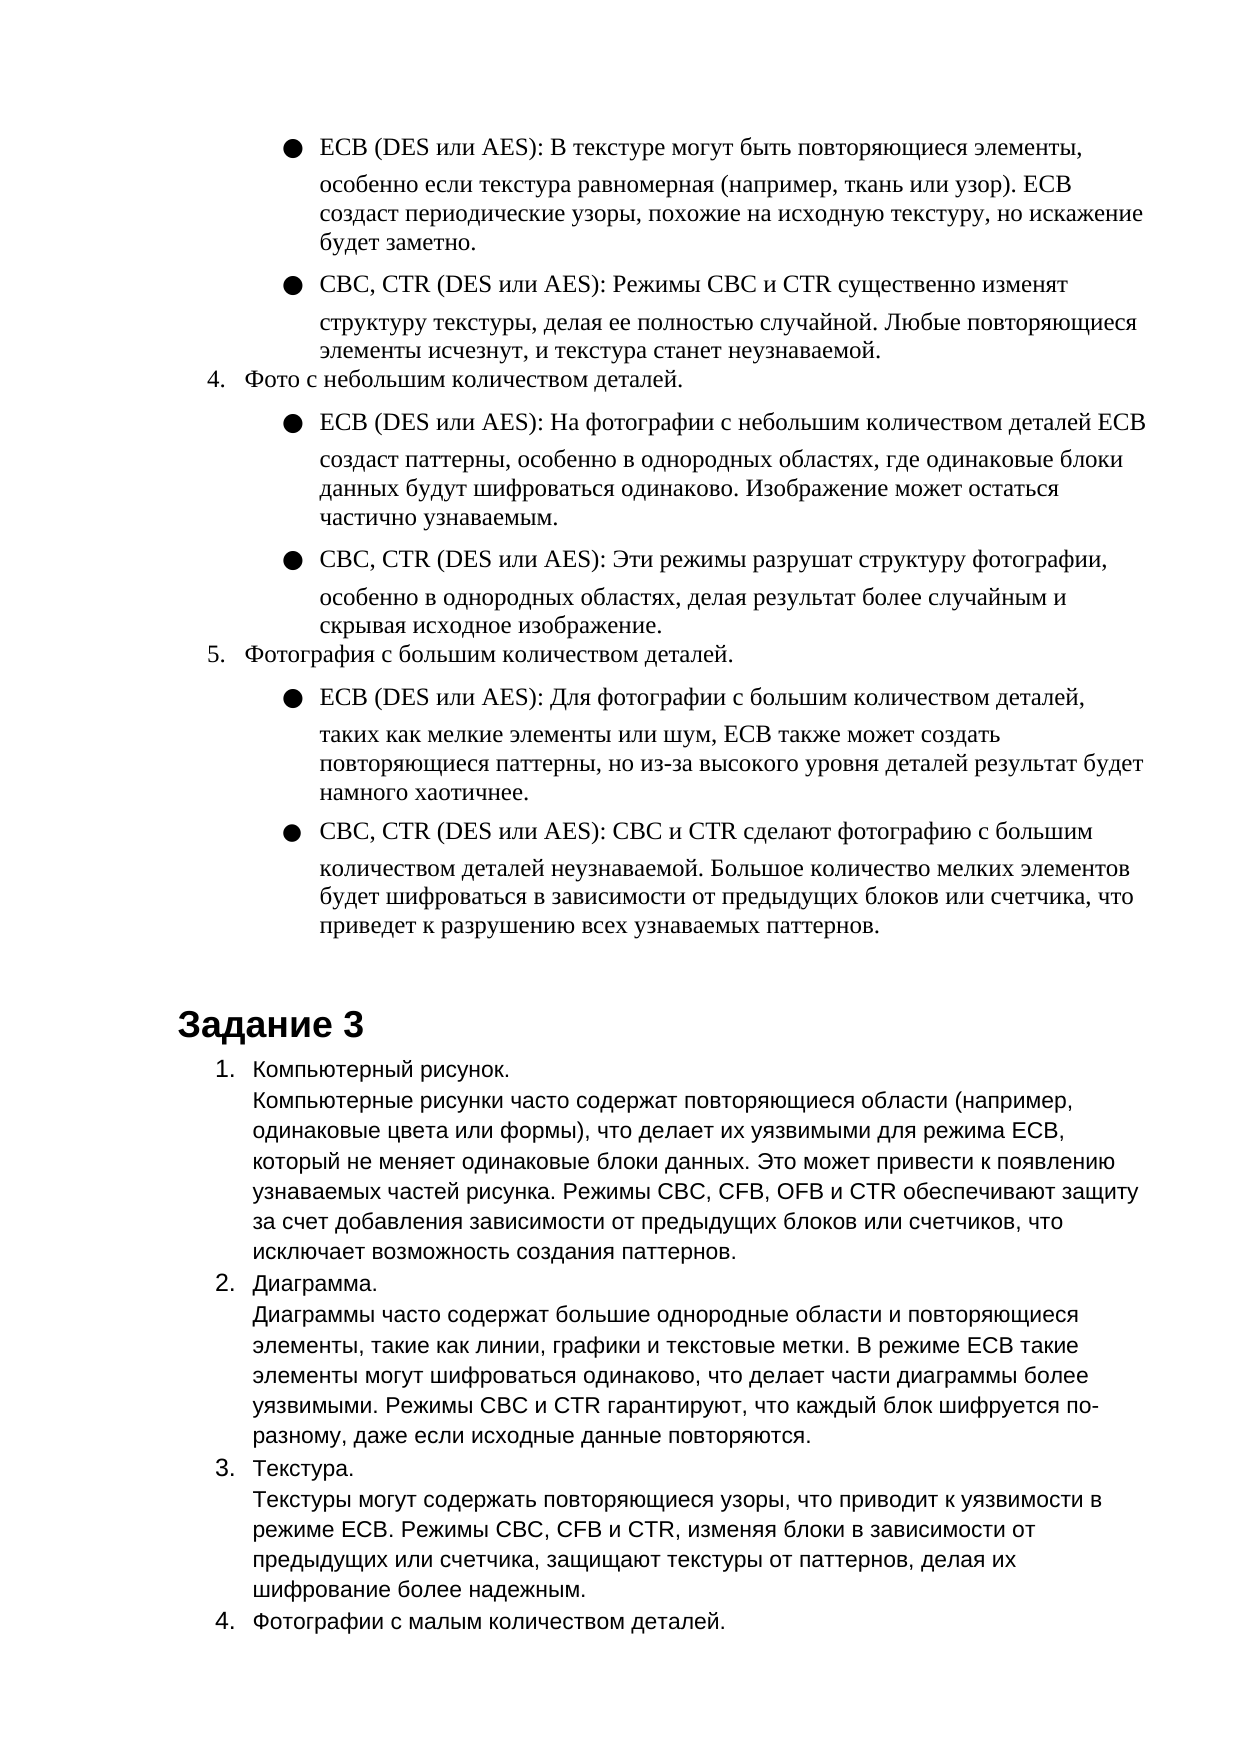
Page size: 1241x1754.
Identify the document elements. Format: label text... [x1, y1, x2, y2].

list CBC, CTR (DES или AES): Режимы CBC и CTR существенно изменят структуру текстуры, делая ее полностью случайной. Любые повторяющиеся элементы исчезнут, и текстура станет неузнаваемой. [282, 256, 1152, 364]
list CBC, CTR (DES или AES): CBC и CTR сделают фотографию с большим количеством деталей неузнаваемой. Большое количество мелких элементов будет шифроваться в зависимости от предыдущих блоков или счетчика, что приведет к разрушению всех узнаваемых паттернов. [282, 806, 1152, 939]
list ECB (DES или AES): На фотографии с небольшим количеством деталей ECB создаст паттерны, особенно в однородных областях, где одинаковые блоки данных будут шифроваться одинаково. Изображение может остаться частично узнаваемым. [282, 393, 1152, 531]
list CBC, CTR (DES или AES): Эти режимы разрушат структуру фотографии, особенно в однородных областях, делая результат более случайным и скрывая исходное изображение. [282, 531, 1152, 639]
subtitle Задание 3 [177, 1003, 1152, 1046]
list Текстура. [215, 1452, 1152, 1481]
list Фото с небольшим количеством деталей. [207, 364, 1152, 393]
text Диаграммы часто содержат большие однородные области и повторяющиеся элементы, такие как линии, графики и текстовые метки. В режиме ECB такие элементы могут шифроваться одинаково, что делает части диаграммы более уязвимыми. Режимы CBC и CTR гарантируют, что каждый блок шифруется по-разному, даже если исходные данные повторяются. [252, 1301, 1152, 1449]
list ECB (DES или AES): В текстуре могут быть повторяющиеся элементы, особенно если текстура равномерная (например, ткань или узор). ECB создаст периодические узоры, похожие на исходную текстуру, но искажение будет заметно. [282, 118, 1152, 256]
list Диаграмма. [215, 1268, 1152, 1297]
text Компьютерные рисунки часто содержат повторяющиеся области (например, одинаковые цвета или формы), что делает их уязвимыми для режима ECB, который не меняет одинаковые блоки данных. Это может привести к появлению узнаваемых частей рисунка. Режимы CBC, CFB, OFB и CTR обеспечивают защиту за счет добавления зависимости от предыдущих блоков или счетчиков, что исключает возможность создания паттернов. [252, 1087, 1152, 1264]
text Текстуры могут содержать повторяющиеся узоры, что приводит к уязвимости в режиме ECB. Режимы CBC, CFB и CTR, изменяя блоки в зависимости от предыдущих или счетчика, защищают текстуры от паттернов, делая их шифрование более надежным. [252, 1486, 1152, 1602]
list ECB (DES или AES): Для фотографии с большим количеством деталей, таких как мелкие элементы или шум, ECB также может создать повторяющиеся паттерны, но из-за высокого уровня деталей результат будет намного хаотичнее. [282, 668, 1152, 806]
list Фотографии с малым количеством деталей. [215, 1606, 1152, 1635]
list Фотография с большим количеством деталей. [207, 639, 1152, 668]
list Компьютерный рисунок. [215, 1054, 1152, 1083]
